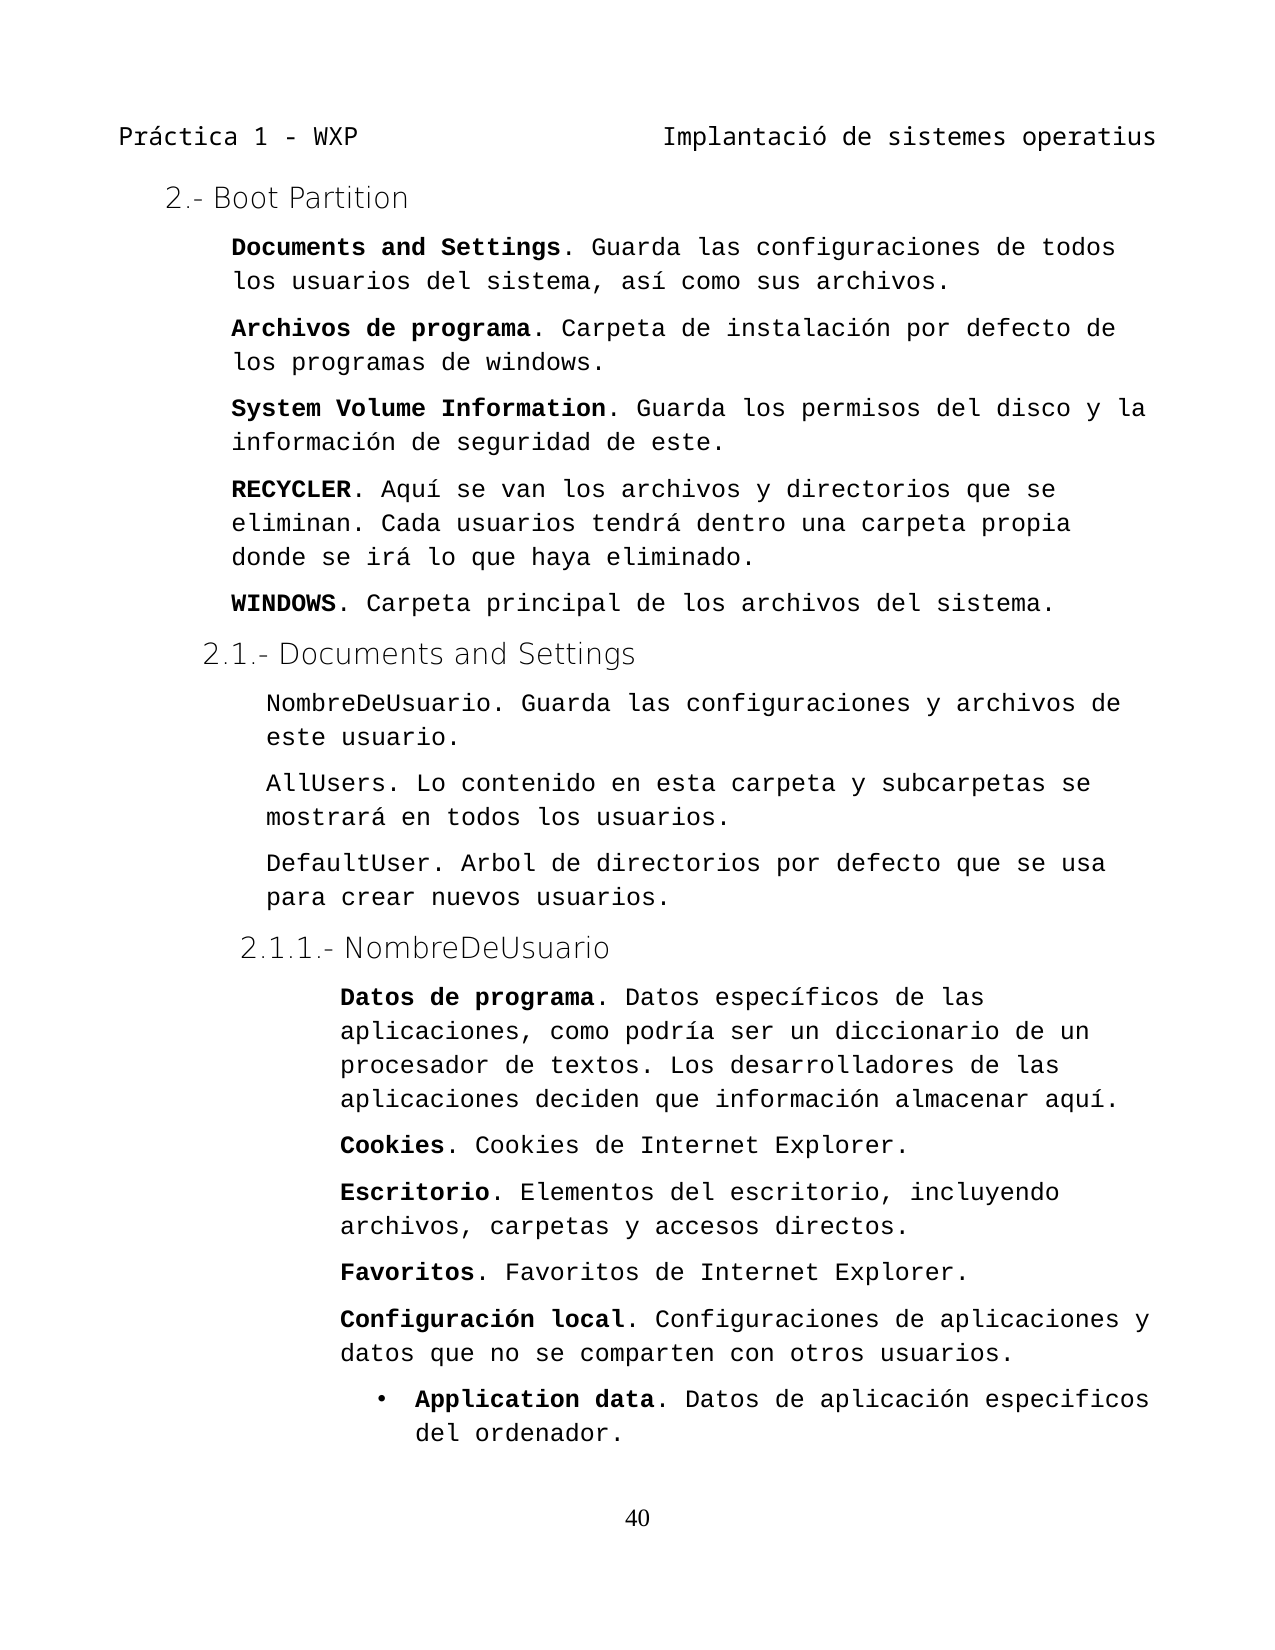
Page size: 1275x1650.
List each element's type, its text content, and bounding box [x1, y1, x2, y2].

text Configuración local. Configuraciones de aplicaciones y datos que no se comparten con otros usuarios. [340, 1306, 1157, 1369]
text WINDOWS. Carpeta principal de los archivos del sistema. [231, 591, 1157, 619]
text Escritorio. Elementos del escritorio, incluyendo archivos, carpetas y accesos directos. [340, 1179, 1157, 1242]
text Datos de programa. Datos específicos de las aplicaciones, como podría ser un diccionario de un procesador de textos. Los desarrolladores de las aplicaciones deciden que información almacenar aquí. [340, 985, 1157, 1115]
list Documents and Settings [193, 637, 1157, 671]
text Archivos de programa. Carpeta de instalación por defecto de los programas de windows. [231, 315, 1157, 378]
text System Volume Information. Guarda los permisos del disco y la información de seguridad de este. [231, 396, 1157, 458]
text RECYCLER. Aquí se van los archivos y directorios que se eliminan. Cada usuarios tendrá dentro una carpeta propia donde se irá lo que haya eliminado. [231, 476, 1157, 572]
text NombreDeUsuario. Guarda las configuraciones y archivos de este usuario. [266, 690, 1157, 752]
list Application data. Datos de aplicación especificos del ordenador. [377, 1387, 1157, 1449]
list Boot Partition [156, 182, 1157, 216]
list NombreDeUsuario [231, 931, 1157, 965]
text DefaultUser. Arbol de directorios por defecto que se usa para crear nuevos usuarios. [266, 851, 1157, 913]
text AllUsers. Lo contenido en esta carpeta y subcarpetas se mostrará en todos los usuarios. [266, 771, 1157, 833]
text Cookies. Cookies de Internet Explorer. [340, 1133, 1157, 1161]
text Documents and Settings. Guarda las configuraciones de todos los usuarios del sistema, así como sus archivos. [231, 235, 1157, 297]
text Favoritos. Favoritos de Internet Explorer. [340, 1260, 1157, 1288]
